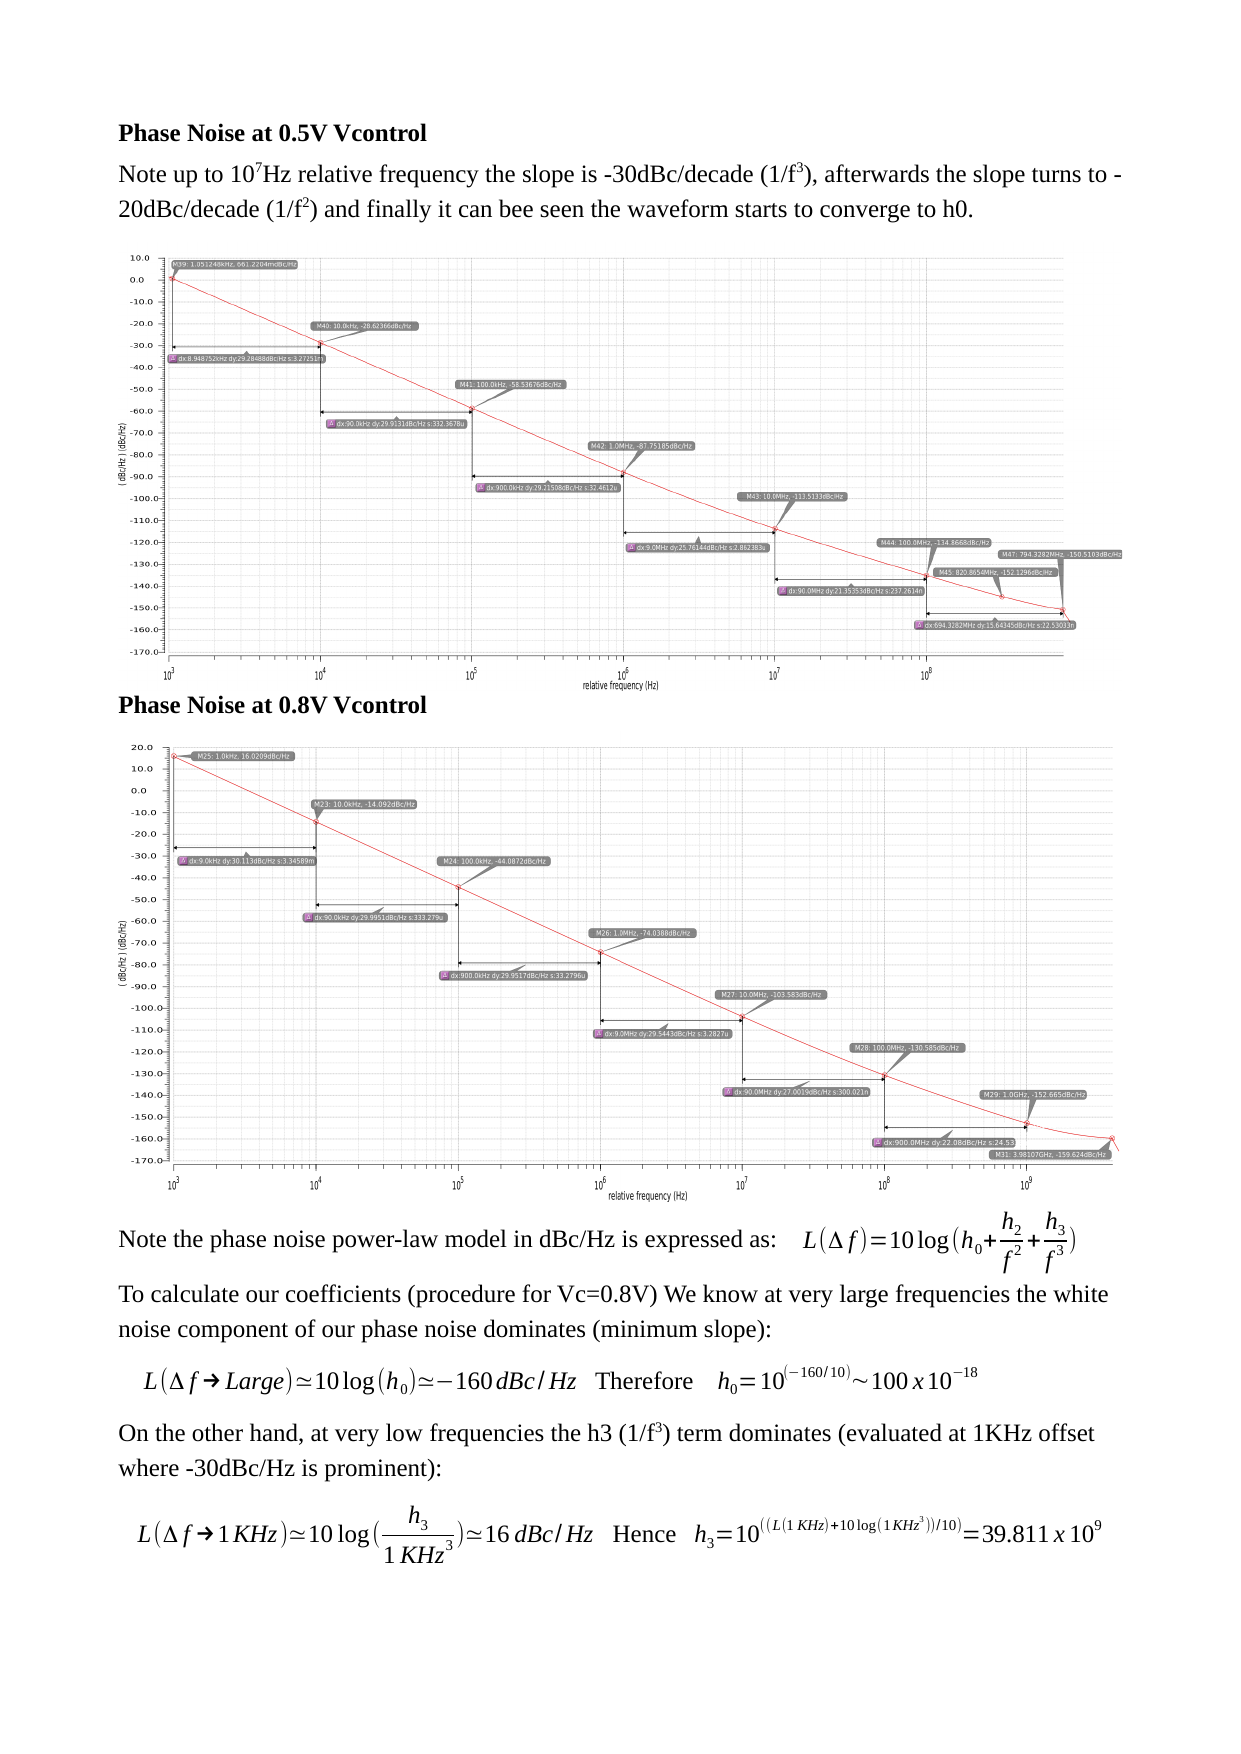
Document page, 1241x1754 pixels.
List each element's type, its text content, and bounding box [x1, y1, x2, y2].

text Note the phase noise power-law model in dBc/Hz is expressed as: To calculate our coefficients (procedure for Vc=0.8V) We know at very large frequencies the white noise component of our phase noise dominates (minimum slope): [118, 1202, 1122, 1343]
picture [118, 242, 1123, 691]
text Therefore [118, 1363, 1122, 1398]
subtitle Phase Noise at 0.8V Vcontrol [118, 691, 1122, 719]
picture [118, 731, 1123, 1202]
text On the other hand, at very low frequencies the h3 (1/f3) term dominates (evaluated at 1KHz offset where -30dBc/Hz is prominent): [118, 1418, 1122, 1482]
subtitle Phase Noise at 0.5V Vcontrol [118, 118, 1122, 147]
text Hence [118, 1502, 1122, 1568]
text Note up to 107Hz relative frequency the slope is -30dBc/decade (1/f3), afterwards the slope turns to -20dBc/decade (1/f2) and finally it can bee seen the waveform starts to converge to h0. [118, 159, 1122, 223]
